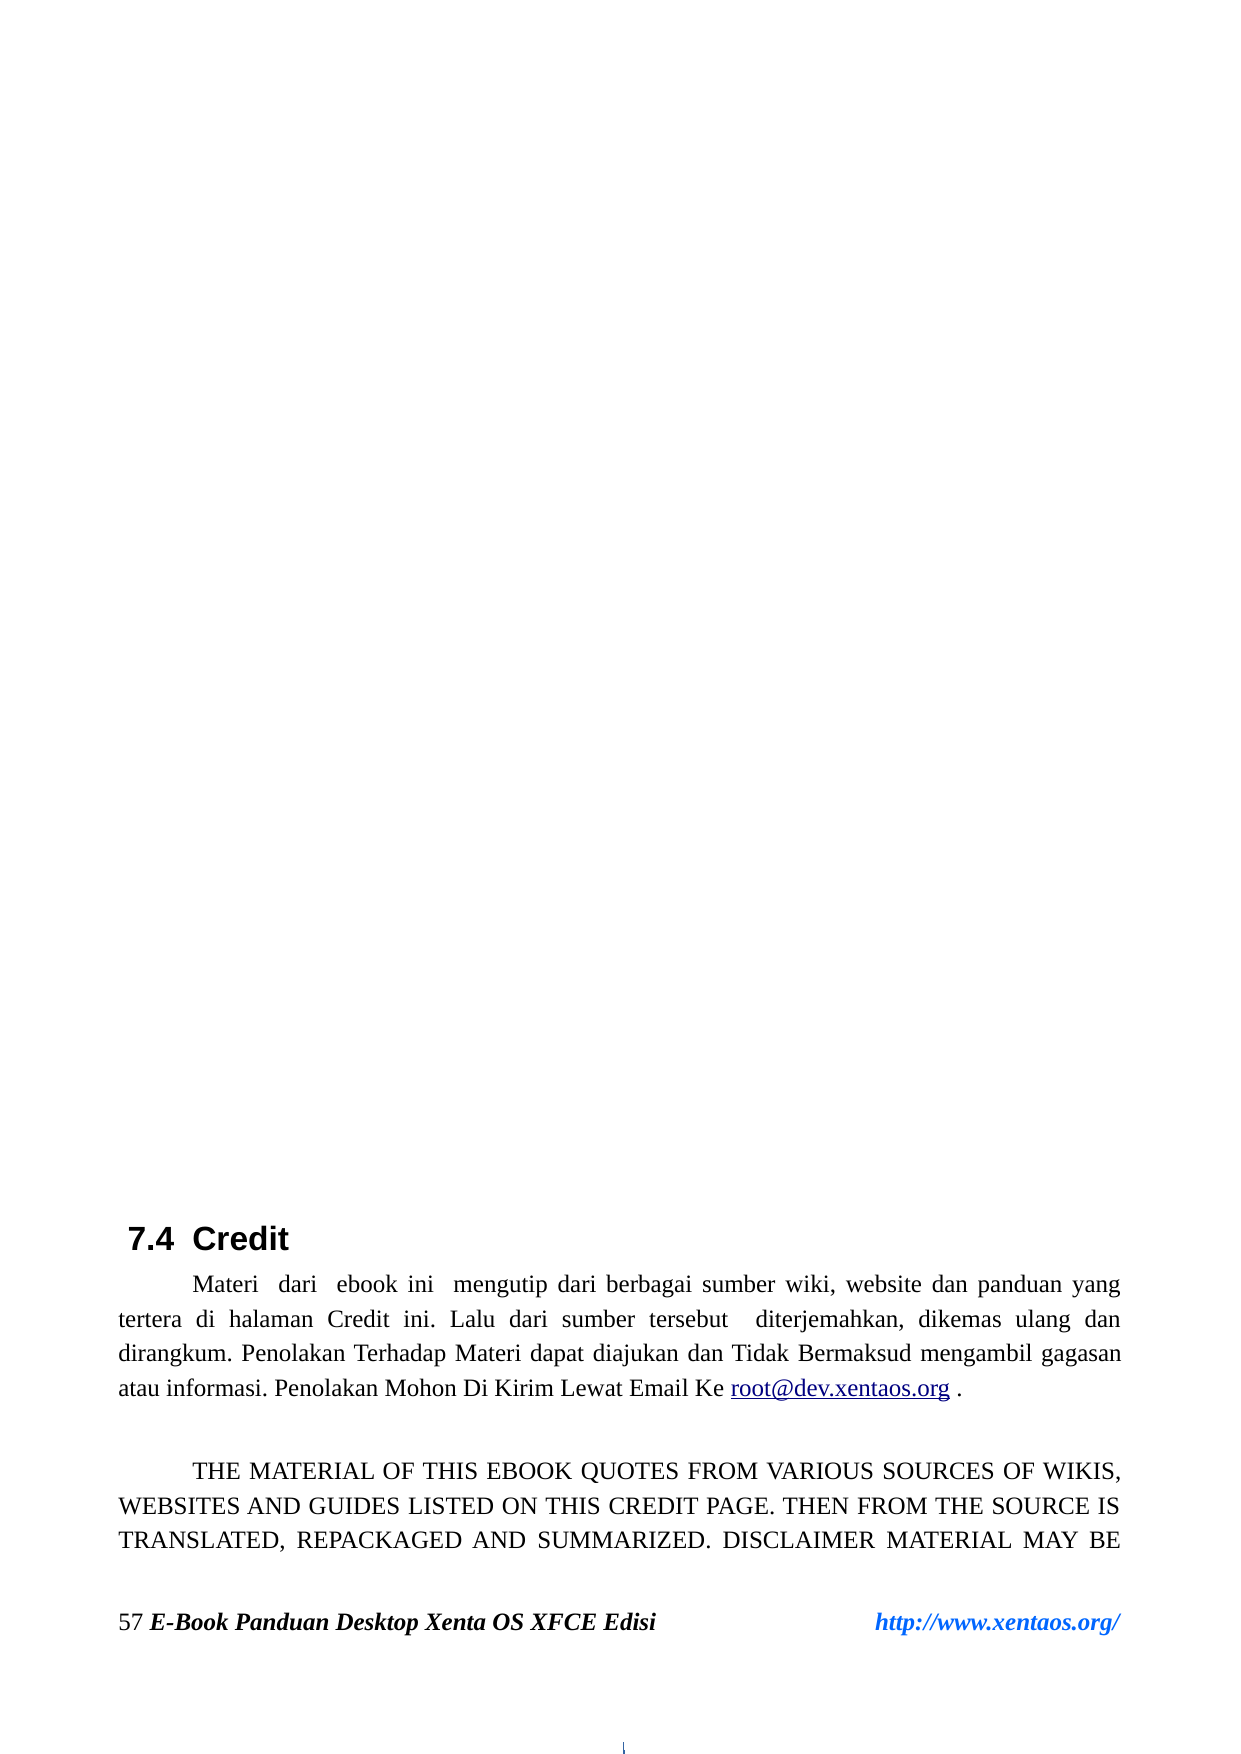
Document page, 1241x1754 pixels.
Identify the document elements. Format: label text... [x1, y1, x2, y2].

text THE MATERIAL OF THIS EBOOK QUOTES FROM VARIOUS SOURCES OF WIKIS, WEBSITES AND GUIDES LISTED ON THIS CREDIT PAGE. THEN FROM THE SOURCE IS TRANSLATED, REPACKAGED AND SUMMARIZED. DISCLAIMER MATERIAL MAY BE [118, 1422, 1122, 1554]
text Materi dari ebook ini mengutip dari berbagai sumber wiki, website dan panduan yang tertera di halaman Credit ini. Lalu dari sumber tersebut diterjemahkan, dikemas ulang dan dirangkum. Penolakan Terhadap Materi dapat diajukan dan Tidak Bermaksud mengambil gagasan atau informasi. Penolakan Mohon Di Kirim Lewat Email Ke root@dev.xentaos.org . [118, 1269, 1122, 1402]
subtitle Credit [118, 1218, 1122, 1257]
